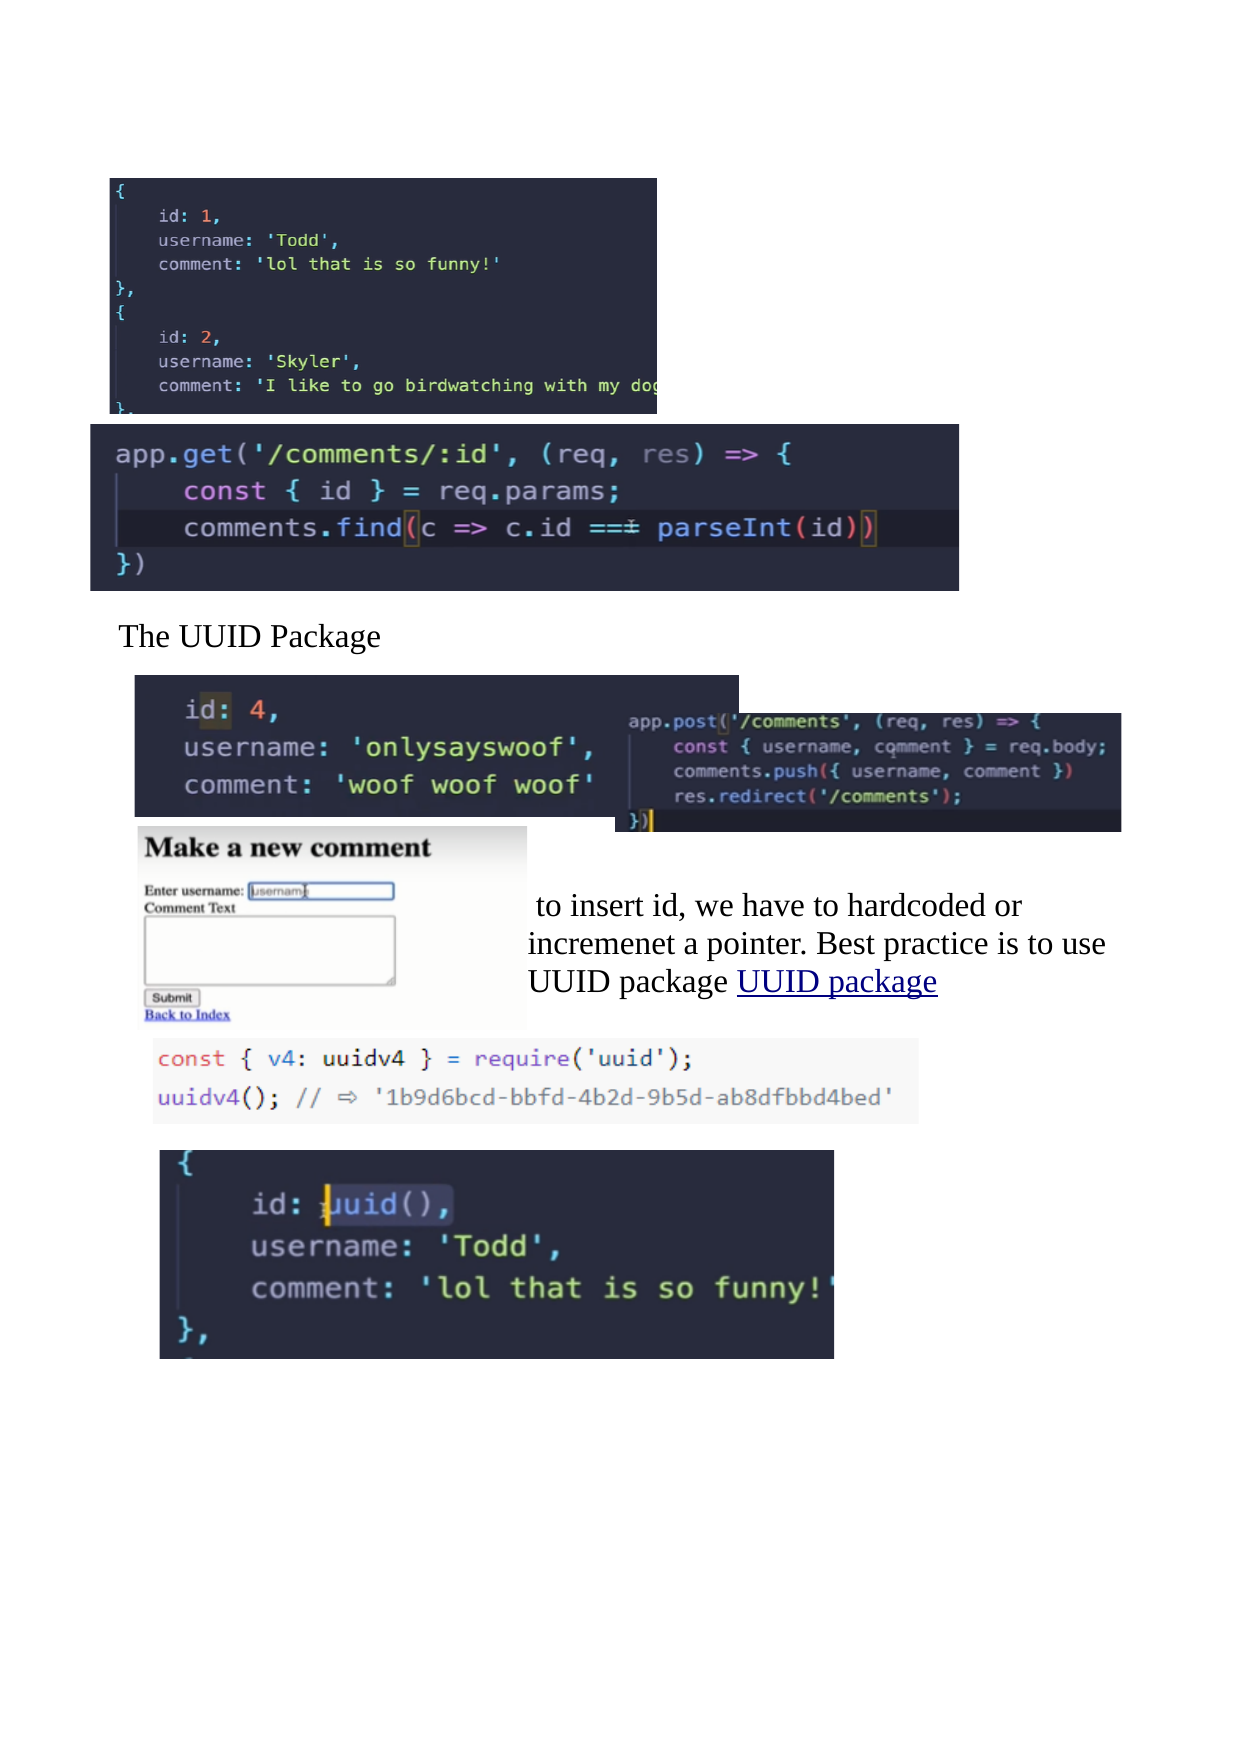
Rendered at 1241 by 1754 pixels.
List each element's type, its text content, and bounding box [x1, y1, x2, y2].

text UUID package UUID package [528, 961, 1122, 1000]
picture [137, 826, 528, 1030]
picture [109, 178, 657, 414]
picture [90, 424, 960, 591]
picture [152, 1038, 919, 1124]
text [118, 961, 137, 1000]
text The UUID Package [118, 616, 1122, 655]
picture [159, 1150, 835, 1359]
text to insert id, we have to hardcoded or incremenet a pointer. Best practice is to use [528, 885, 1122, 961]
picture [134, 675, 1122, 832]
